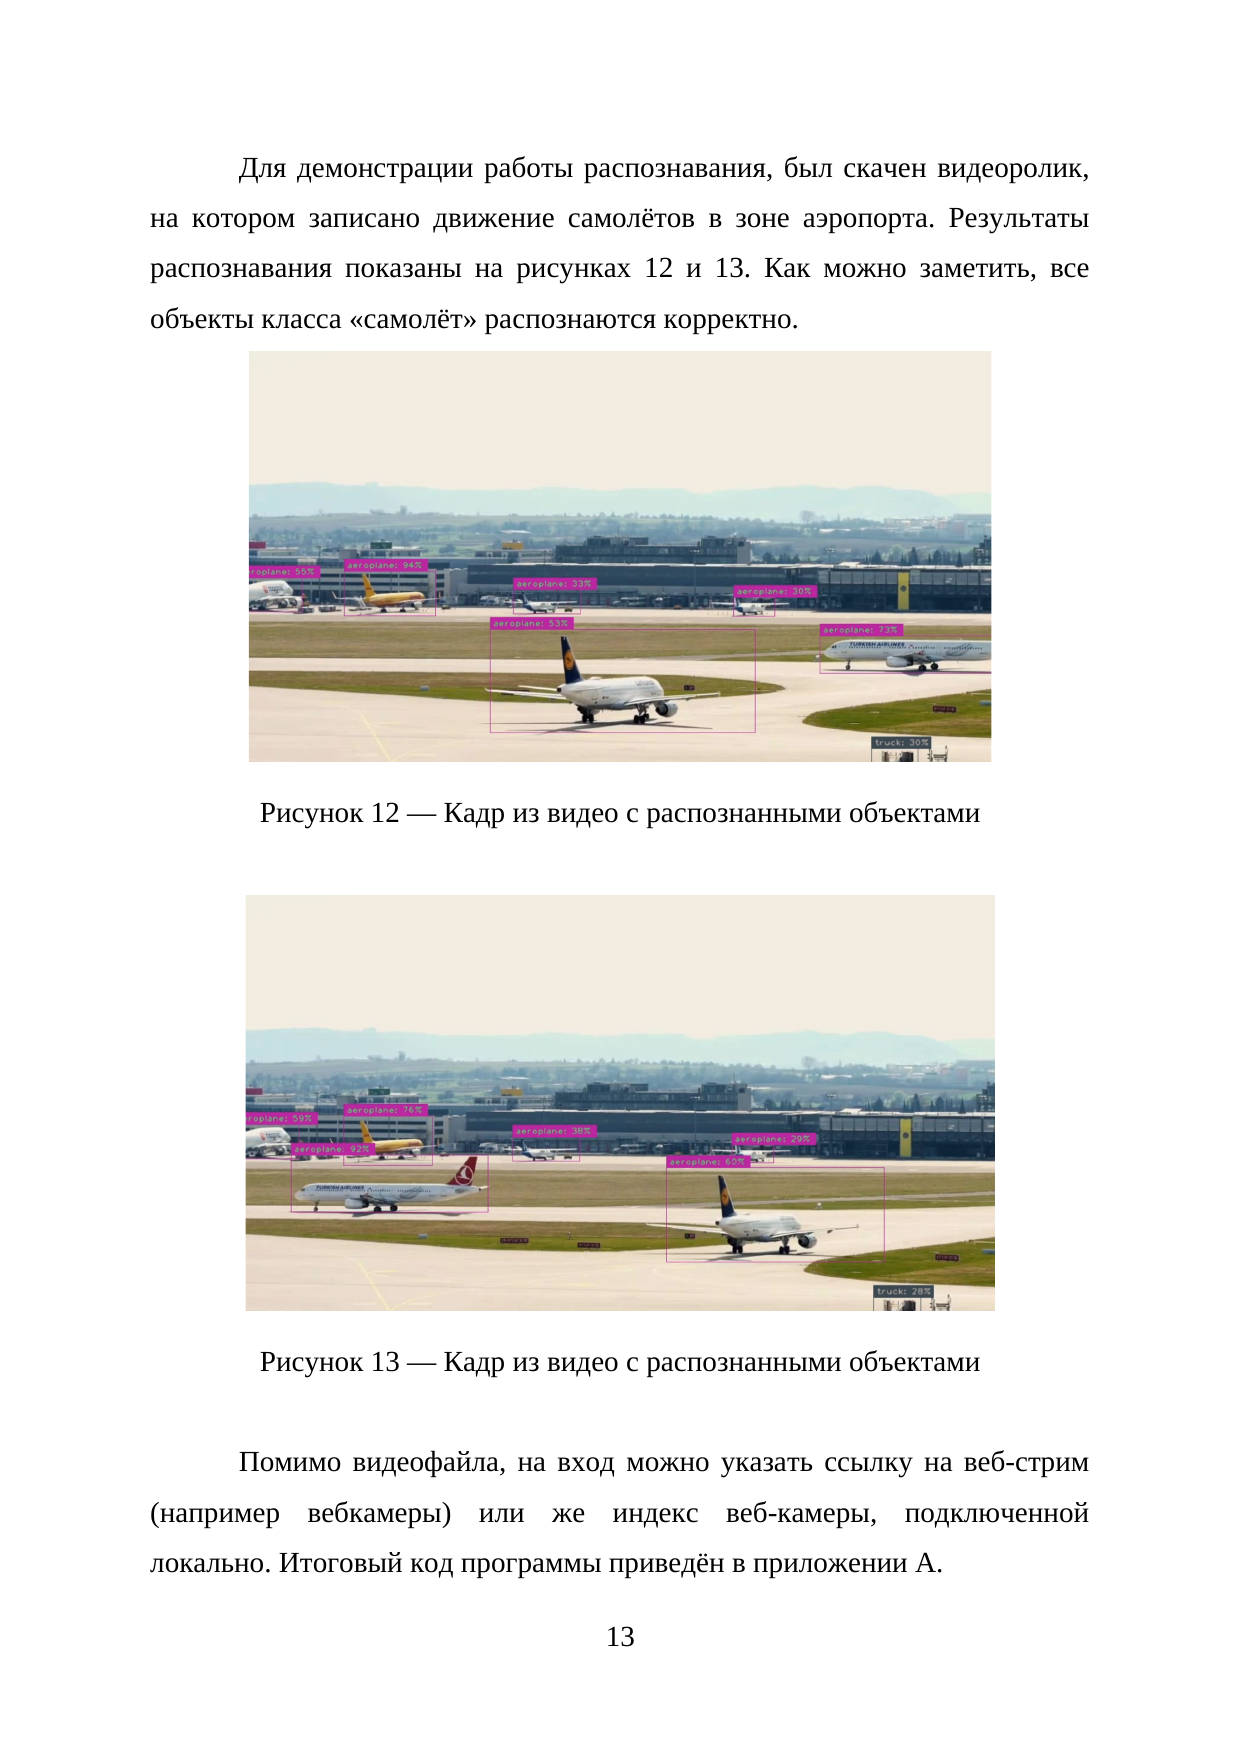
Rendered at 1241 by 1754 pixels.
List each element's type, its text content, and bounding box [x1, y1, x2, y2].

text Рисунок 12 — Кадр из видео с распознанными объектами [150, 351, 1090, 829]
picture [245, 895, 995, 1311]
picture [248, 351, 992, 762]
text Для демонстрации работы распознавания, был скачен видеоролик, на котором записано движение самолётов в зоне аэропорта. Результаты распознавания показаны на рисунках 12 и 13. Как можно заметить, все объекты класса «самолёт» распознаются корректно. [150, 150, 1090, 334]
text Рисунок 13 — Кадр из видео с распознанными объектами [150, 896, 1090, 1377]
text Помимо видеофайла, на вход можно указать ссылку на веб-стрим (например вебкамеры) или же индекс веб-камеры, подключенной локально. Итоговый код программы приведён в приложении А. [150, 1444, 1090, 1578]
